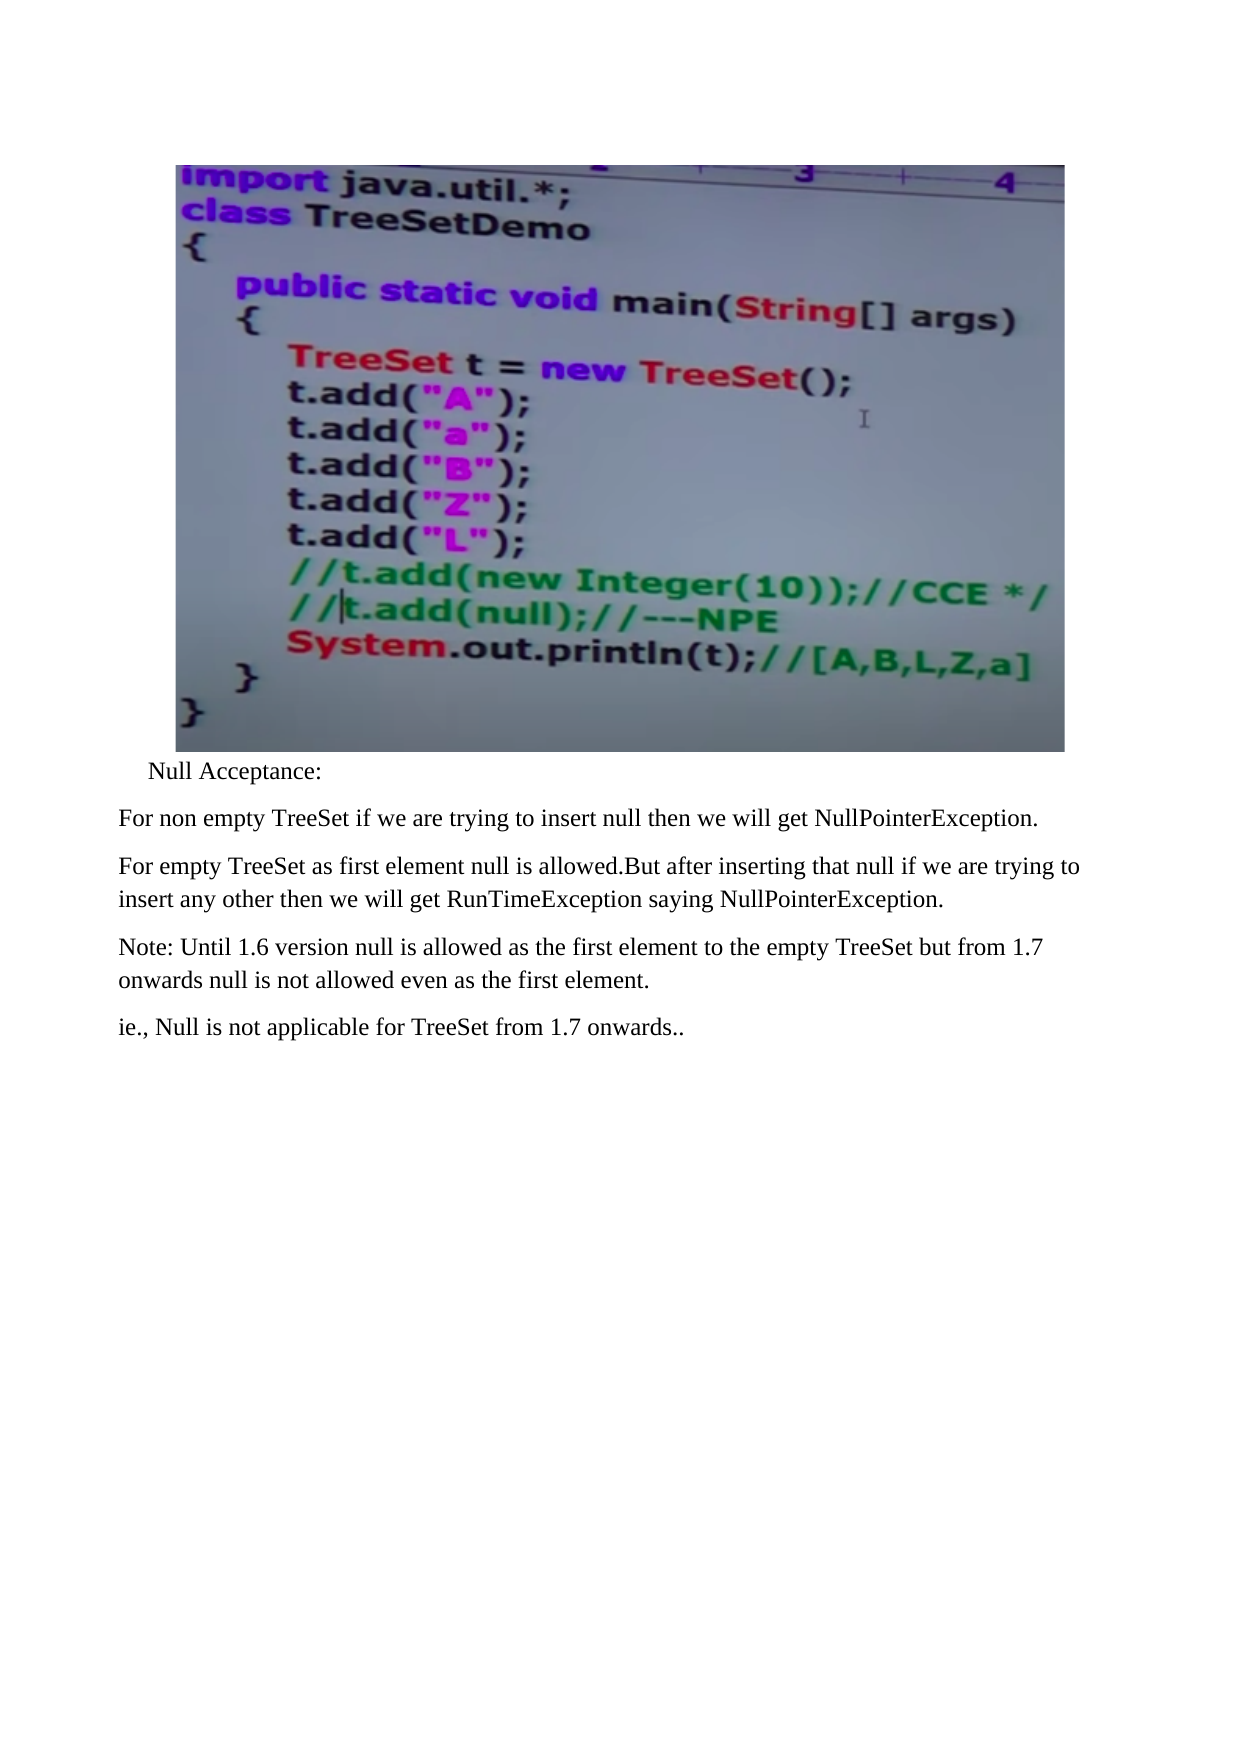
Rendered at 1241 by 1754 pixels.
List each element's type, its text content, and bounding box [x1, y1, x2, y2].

picture [175, 165, 1065, 752]
text ie., Null is not applicable for TreeSet from 1.7 onwards.. [118, 1012, 1122, 1041]
text Null Acceptance: [148, 166, 1122, 785]
text For non empty TreeSet if we are trying to insert null then we will get NullPointerException. [118, 803, 1122, 832]
text Note: Until 1.6 version null is allowed as the first element to the empty TreeSet but from 1.7 onwards null is not allowed even as the first element. [118, 932, 1122, 993]
text For empty TreeSet as first element null is allowed.But after inserting that null if we are trying to insert any other then we will get RunTimeException saying NullPointerException. [118, 851, 1122, 913]
